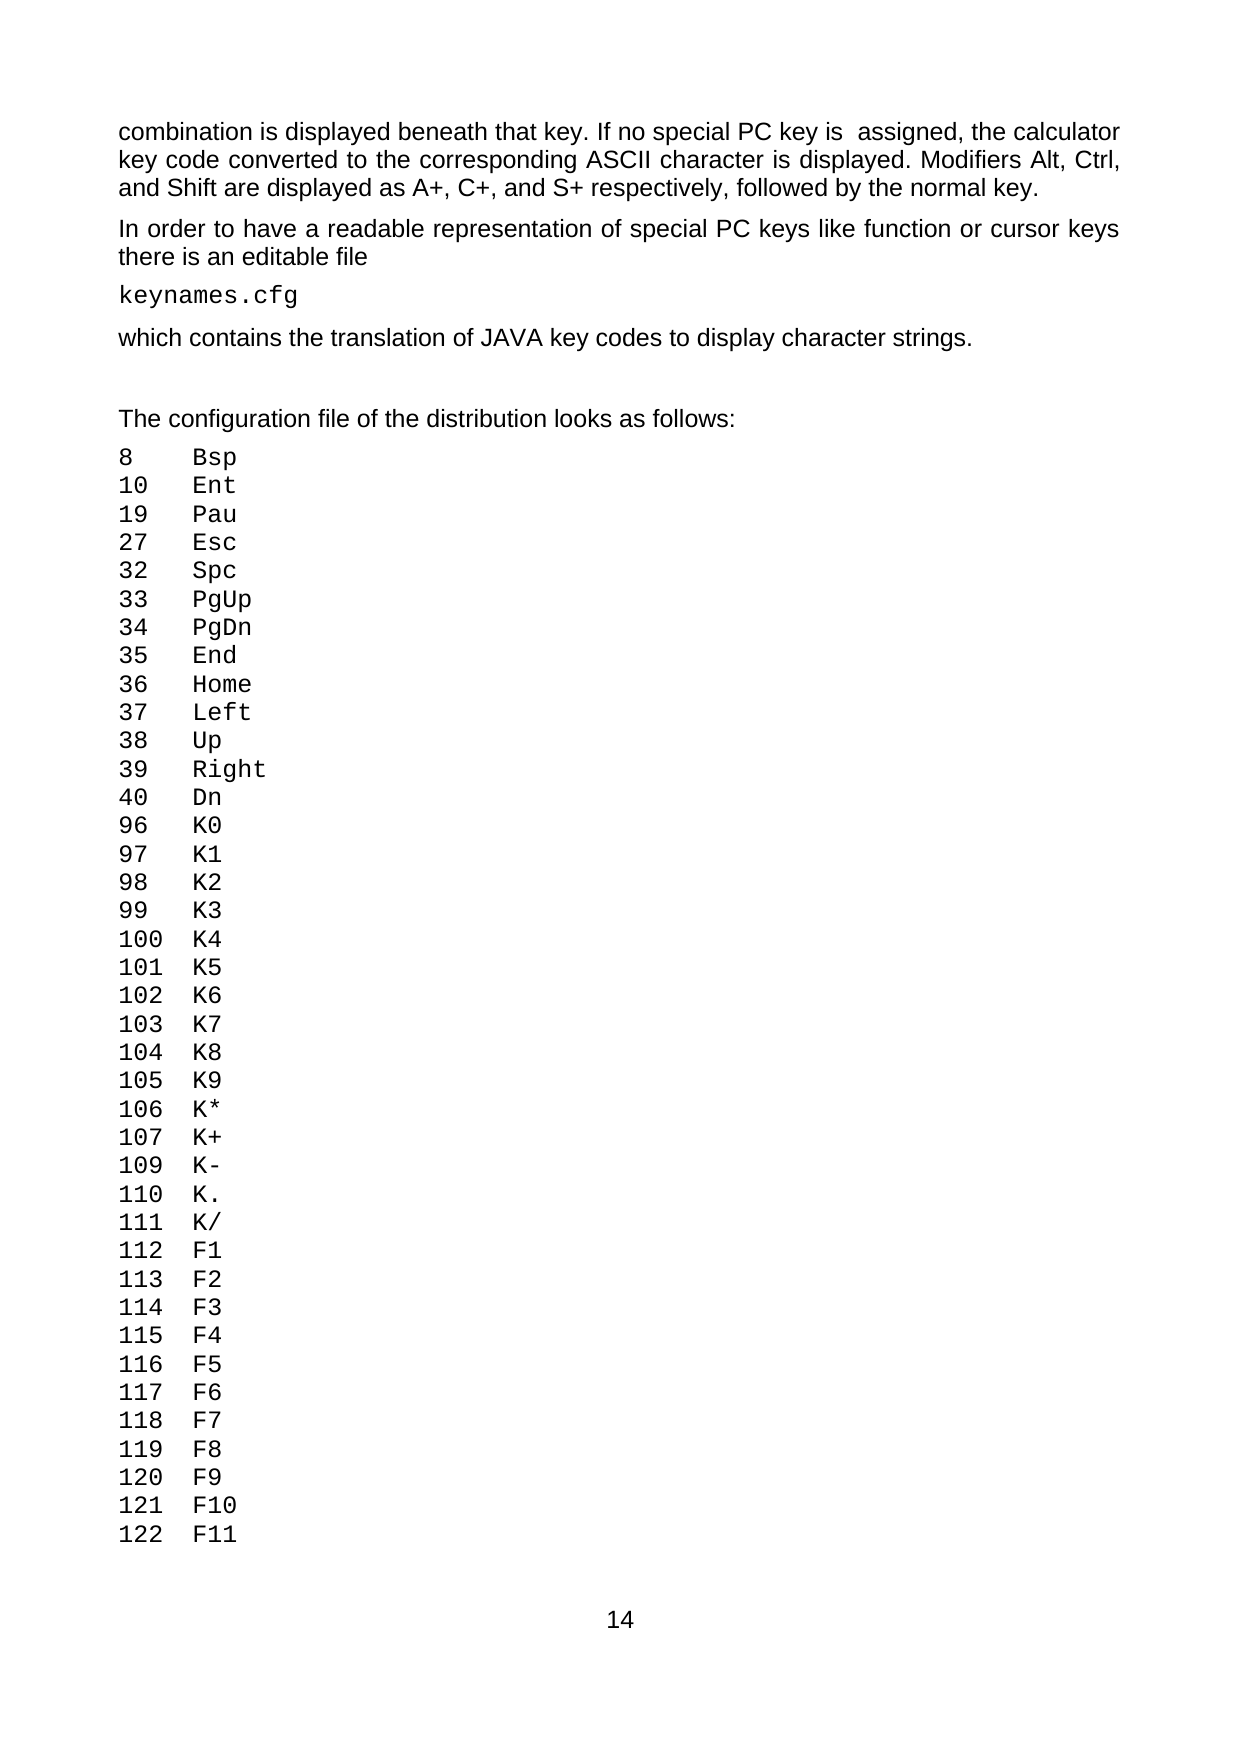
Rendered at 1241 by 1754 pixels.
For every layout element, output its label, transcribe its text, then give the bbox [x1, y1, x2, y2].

text 111 K/ [118, 1210, 1122, 1238]
text 99 K3 [118, 898, 1122, 926]
text 103 K7 [118, 1011, 1122, 1040]
text 104 K8 [118, 1040, 1122, 1068]
text 107 K+ [118, 1125, 1122, 1153]
text keynames.cfg [118, 283, 1122, 311]
text 34 PgDn [118, 615, 1122, 643]
text 8 Bsp [118, 445, 1122, 473]
text 100 K4 [118, 926, 1122, 955]
text 27 Esc [118, 530, 1122, 558]
text 102 K6 [118, 983, 1122, 1011]
text 96 K0 [118, 813, 1122, 841]
text 32 Spc [118, 558, 1122, 586]
text 101 K5 [118, 955, 1122, 983]
text 113 F2 [118, 1266, 1122, 1295]
text The configuration file of the distribution looks as follows: [118, 404, 1122, 432]
text In order to have a readable representation of special PC keys like function or cursor keys there is an editable file [118, 214, 1122, 270]
text 112 F1 [118, 1238, 1122, 1266]
text 118 F7 [118, 1408, 1122, 1436]
text 10 Ent [118, 473, 1122, 501]
text 115 F4 [118, 1323, 1122, 1351]
text 98 K2 [118, 870, 1122, 898]
text 36 Home [118, 671, 1122, 700]
text 109 K- [118, 1153, 1122, 1181]
text 119 F8 [118, 1436, 1122, 1465]
text 38 Up [118, 728, 1122, 756]
text 37 Left [118, 700, 1122, 728]
text 97 K1 [118, 841, 1122, 870]
text 33 PgUp [118, 586, 1122, 615]
text 122 F11 [118, 1521, 1122, 1550]
text 110 K. [118, 1181, 1122, 1210]
text 106 K* [118, 1096, 1122, 1125]
text 105 K9 [118, 1068, 1122, 1096]
text 35 End [118, 643, 1122, 671]
text 114 F3 [118, 1295, 1122, 1323]
text 19 Pau [118, 501, 1122, 530]
text 120 F9 [118, 1465, 1122, 1493]
text 117 F6 [118, 1380, 1122, 1408]
text combination is displayed beneath that key. If no special PC key is assigned, the calculator key code converted to the corresponding ASCII character is displayed. Modifiers Alt, Ctrl, and Shift are displayed as A+, C+, and S+ respectively, followed by the normal key. [118, 118, 1122, 202]
text 39 Right [118, 756, 1122, 785]
text which contains the translation of JAVA key codes to display character strings. [118, 323, 1122, 351]
text 116 F5 [118, 1351, 1122, 1380]
text 40 Dn [118, 785, 1122, 813]
text 121 F10 [118, 1493, 1122, 1521]
